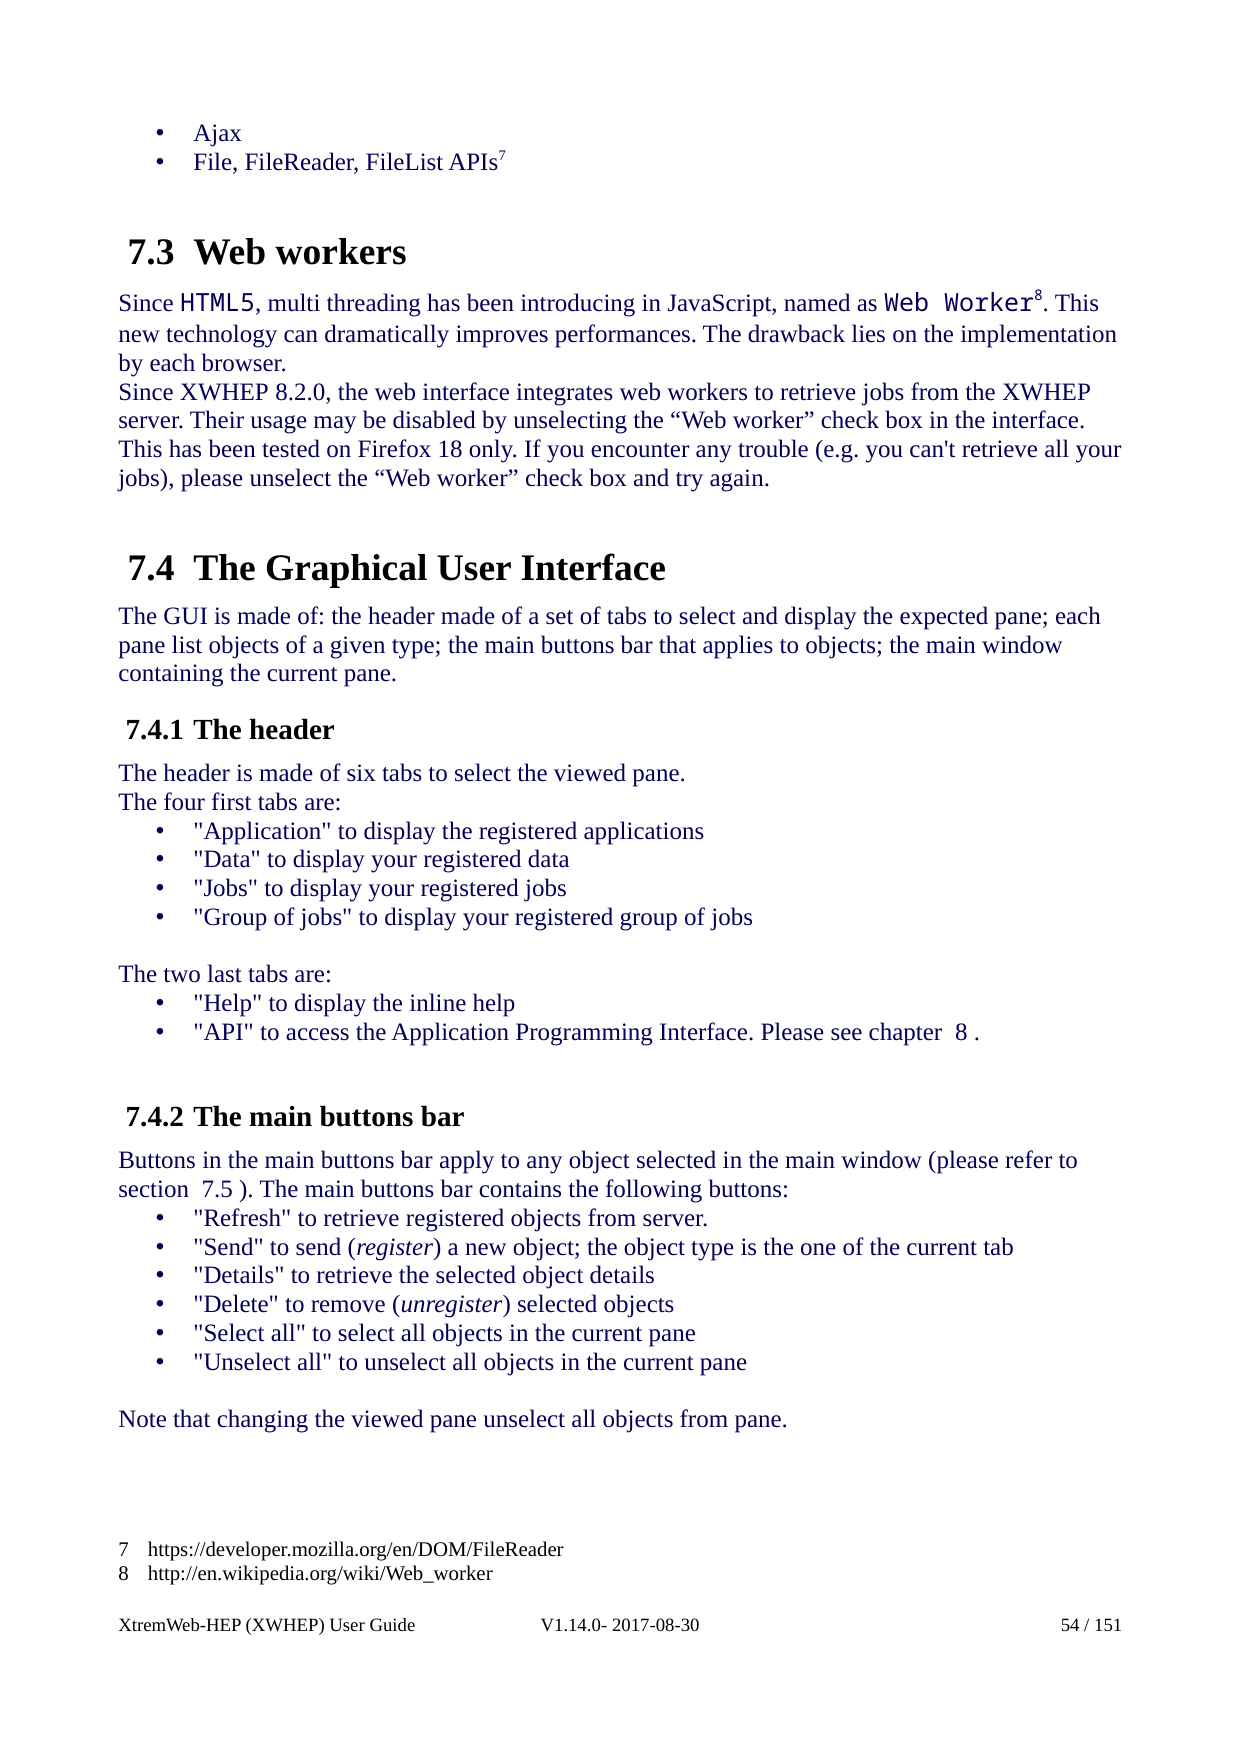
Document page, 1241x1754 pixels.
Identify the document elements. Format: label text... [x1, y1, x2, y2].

list "Jobs" to display your registered jobs [156, 873, 1122, 902]
list "Help" to display the inline help [156, 988, 1122, 1017]
text Note that changing the viewed pane unselect all objects from pane. [118, 1404, 1122, 1433]
text Since HTML5, multi threading has been introducing in JavaScript, named as Web Worker. This new technology can dramatically improves performances. The drawback lies on the implementation by each browser. [118, 285, 1122, 377]
list https://developer.mozilla.org/en/DOM/FileReader [118, 1537, 1122, 1561]
subtitle The main buttons bar [118, 1099, 1122, 1133]
list "Select all" to select all objects in the current pane [156, 1318, 1122, 1347]
text The header is made of six tabs to select the viewed pane. [118, 758, 1122, 787]
text The four first tabs are: [118, 787, 1122, 816]
subtitle The header [118, 712, 1122, 746]
list "API" to access the Application Programming Interface. Please see chapter 8. [156, 1017, 1122, 1046]
list "Send" to send (register) a new object; the object type is the one of the current tab [156, 1232, 1122, 1261]
list "Refresh" to retrieve registered objects from server. [156, 1203, 1122, 1232]
text The two last tabs are: [118, 959, 1122, 988]
list "Data" to display your registered data [156, 844, 1122, 873]
text Since XWHEP 8.2.0, the web interface integrates web workers to retrieve jobs from the XWHEP server. Their usage may be disabled by unselecting the “Web worker” check box in the interface. [118, 377, 1122, 434]
list "Details" to retrieve the selected object details [156, 1261, 1122, 1289]
list Ajax [156, 118, 1122, 147]
text Buttons in the main buttons bar apply to any object selected in the main window (please refer to section 7.5). The main buttons bar contains the following buttons: [118, 1146, 1122, 1203]
list File, FileReader, FileList APIs [156, 147, 1122, 176]
list "Group of jobs" to display your registered group of jobs [156, 902, 1122, 931]
list "Unselect all" to unselect all objects in the current pane [156, 1347, 1122, 1376]
list "Delete" to remove (unregister) selected objects [156, 1289, 1122, 1318]
text The GUI is made of: the header made of a set of tabs to select and display the expected pane; each pane list objects of a given type; the main buttons bar that applies to objects; the main window containing the current pane. [118, 601, 1122, 687]
subtitle The Graphical User Interface [118, 545, 1122, 588]
text http://en.wikipedia.org/wiki/Web_worker [118, 1561, 1122, 1585]
list "Application" to display the registered applications [156, 816, 1122, 844]
subtitle Web workers [118, 229, 1122, 272]
text This has been tested on Firefox 18 only. If you encounter any trouble (e.g. you can't retrieve all your jobs), please unselect the “Web worker” check box and try again. [118, 434, 1122, 492]
